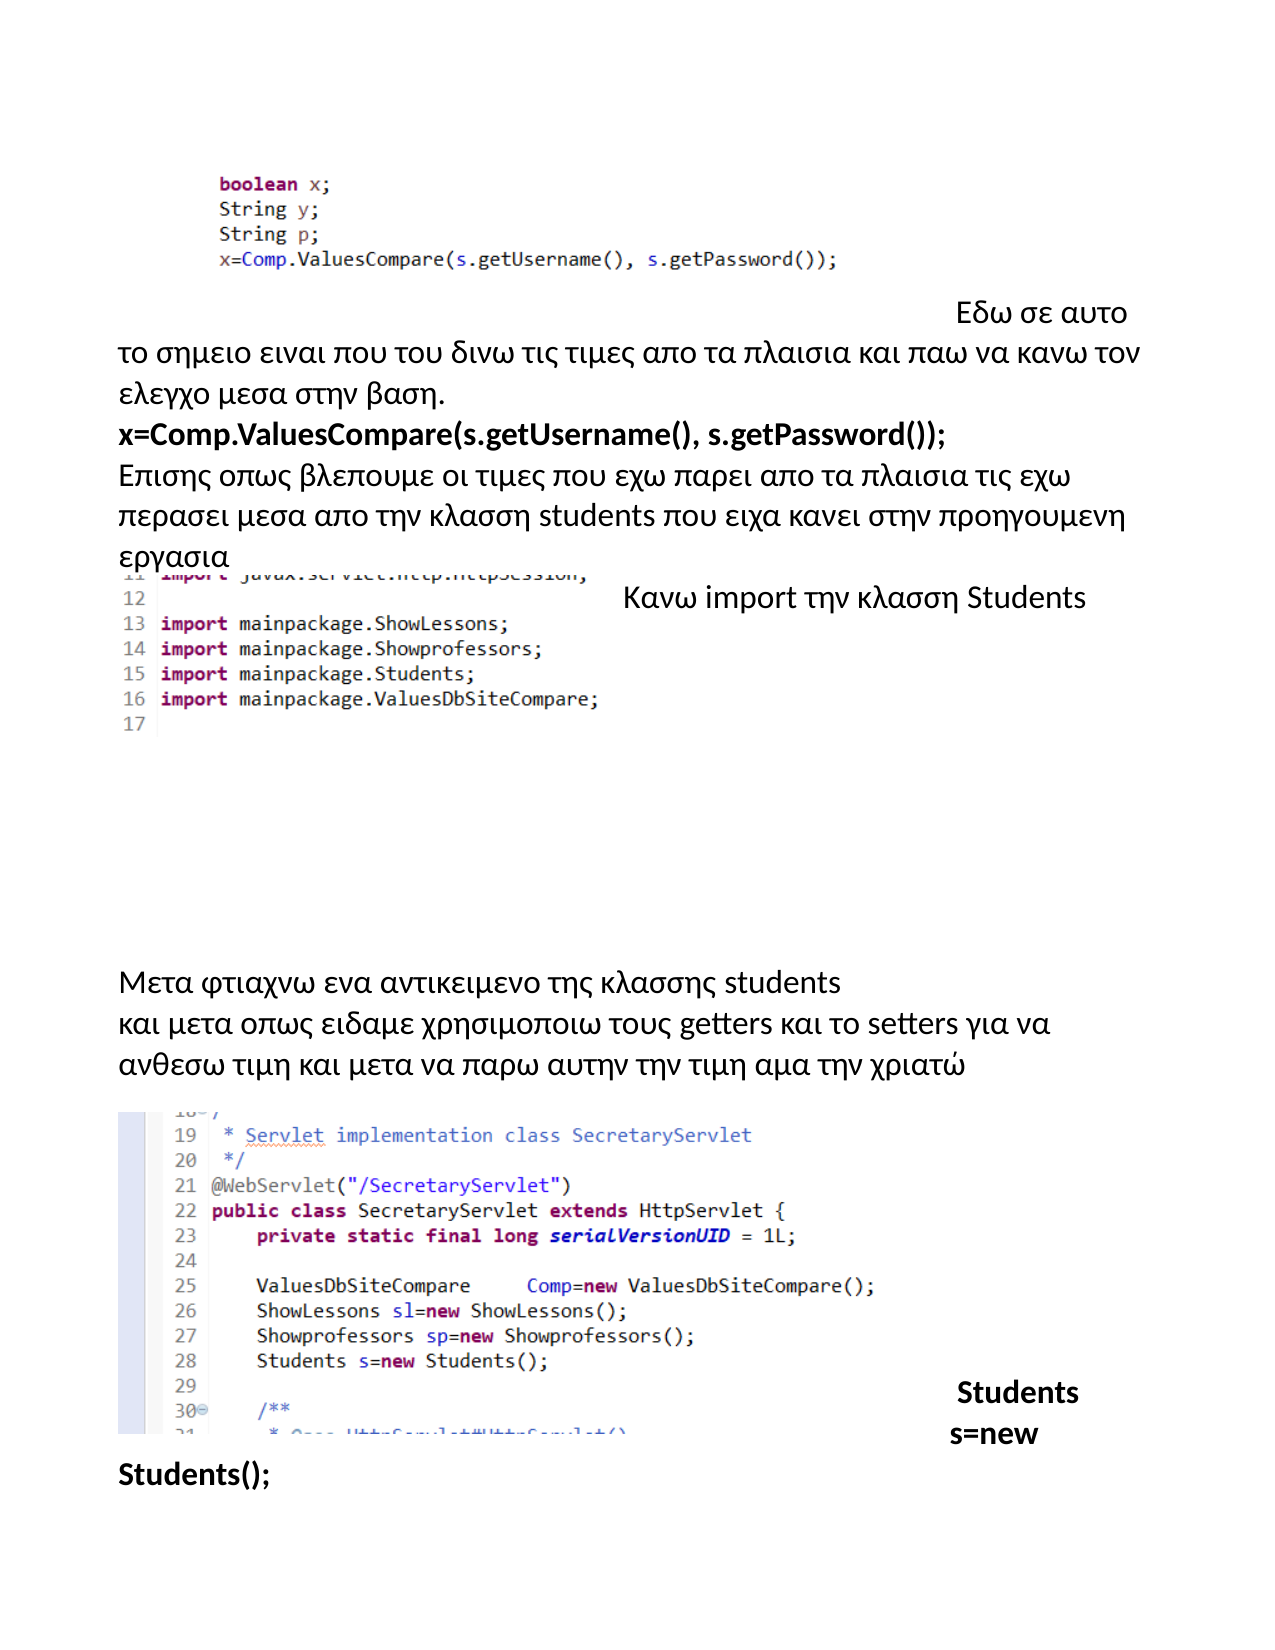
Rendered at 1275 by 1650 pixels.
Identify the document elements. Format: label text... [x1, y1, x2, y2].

text Κανω import την κλασση Students [624, 576, 1157, 616]
text x=Comp.ValuesCompare(s.getUsername(), s.getPassword()); [118, 413, 1157, 453]
picture [118, 1112, 950, 1434]
text Επισης οπως βλεπουμε οι τιμες που εχω παρει απο τα πλαισια τις εχω περασει μεσα απο την κλασση students που ειχα κανει στην προηγουμενη εργασια [118, 453, 1157, 576]
picture [118, 575, 624, 737]
text Μετα φτιαχνω ενα αντικειμενο της κλασσης students [118, 961, 1157, 1002]
picture [118, 118, 956, 306]
text και μετα οπως ειδαμε χρησιμοποιω τους getters και το setters για να ανθεσω τιμη και μετα να παρω αυτην την τιμη αμα την χριατώ [118, 1002, 1157, 1084]
text Students s=new Students(); [118, 1371, 1157, 1493]
text Εδω σε αυτο το σημειο ειναι που του δινω τις τιμες απο τα πλαισια και παω να κανω τον ελεγχο μεσα στην βαση. [118, 291, 1157, 413]
